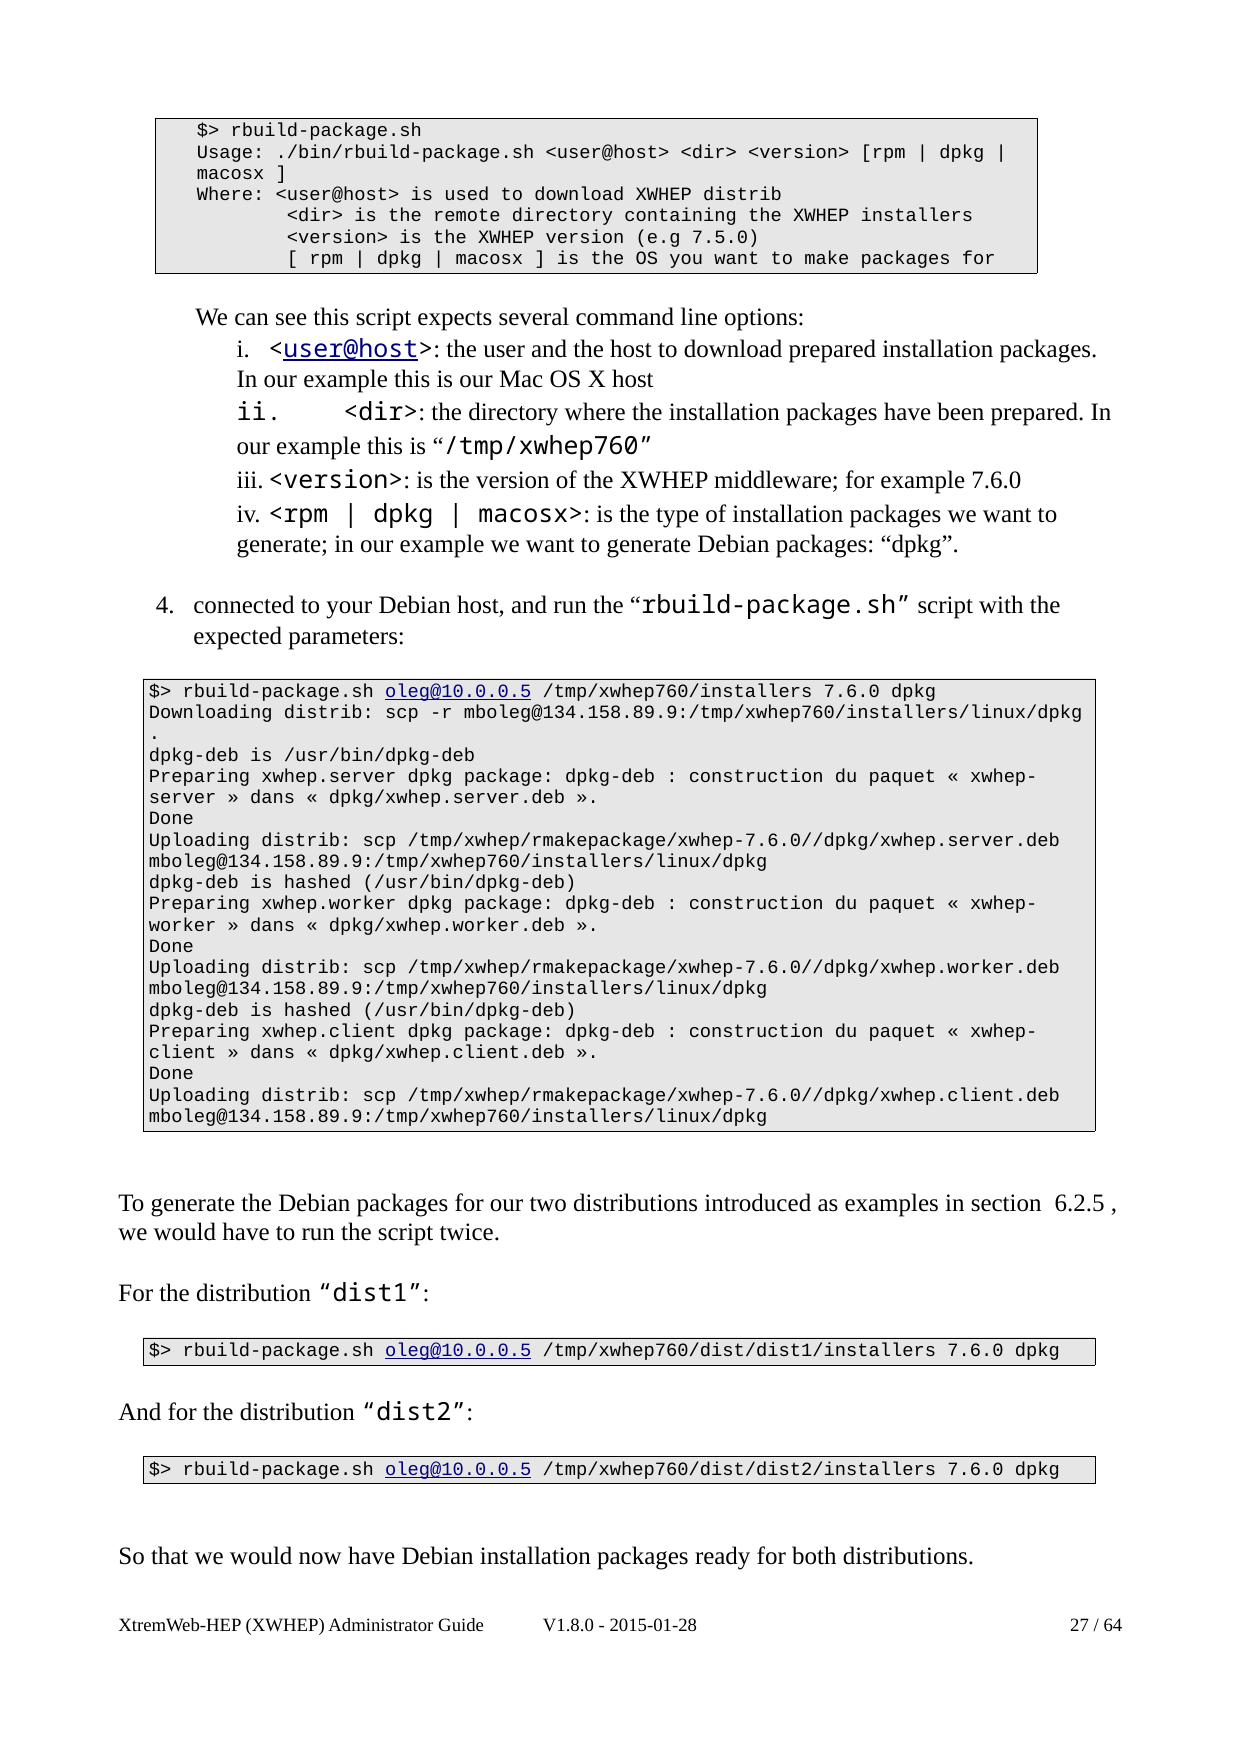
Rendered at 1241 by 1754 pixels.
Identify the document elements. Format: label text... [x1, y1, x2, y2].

text To generate the Debian packages for our two distributions introduced as examples in section 6.2.5, we would have to run the script twice. [118, 1188, 1122, 1246]
list <dir> is the remote directory containing the XWHEP installers [156, 203, 1037, 224]
list dpkg-deb is /usr/bin/dpkg-deb [144, 742, 1095, 763]
list Uploading distrib: scp /tmp/xwhep/rmakepackage/xwhep-7.6.0//dpkg/xwhep.server.deb mboleg@134.158.89.9:/tmp/xwhep760/installers/linux/dpkg [144, 827, 1095, 870]
list dpkg-deb is hashed (/usr/bin/dpkg-deb) [144, 870, 1095, 891]
list Downloading distrib: scp -r mboleg@134.158.89.9:/tmp/xwhep760/installers/linux/dpkg . [144, 700, 1095, 742]
list Uploading distrib: scp /tmp/xwhep/rmakepackage/xwhep-7.6.0//dpkg/xwhep.client.deb mboleg@134.158.89.9:/tmp/xwhep760/installers/linux/dpkg [144, 1082, 1095, 1131]
list <version>: is the version of the XWHEP middleware; for example 7.6.0 [236, 461, 1121, 495]
list <user@host>: the user and the host to download prepared installation packages. In our example this is our Mac OS X host [236, 330, 1121, 393]
list <rpm | dpkg | macosx>: is the type of installation packages we want to generate; in our example we want to generate Debian packages: “dpkg”. [236, 495, 1121, 558]
list $> rbuild-package.sh oleg@10.0.0.5 /tmp/xwhep760/installers 7.6.0 dpkg [144, 680, 1095, 700]
list connected to your Debian host, and run the “rbuild-package.sh” script with the expected parameters: [156, 587, 1122, 650]
text For the distribution “dist1”: [118, 1274, 1122, 1309]
list Preparing xwhep.worker dpkg package: dpkg-deb : construction du paquet « xwhep-worker » dans « dpkg/xwhep.worker.deb ». [144, 891, 1095, 933]
list dpkg-deb is hashed (/usr/bin/dpkg-deb) [144, 997, 1095, 1018]
list $> rbuild-package.sh oleg@10.0.0.5 /tmp/xwhep760/dist/dist2/installers 7.6.0 dpkg [144, 1457, 1095, 1483]
list Done [144, 806, 1095, 827]
list $> rbuild-package.sh [156, 119, 1037, 139]
list $> rbuild-package.sh oleg@10.0.0.5 /tmp/xwhep760/dist/dist1/installers 7.6.0 dpkg [144, 1339, 1095, 1365]
list <dir>: the directory where the installation packages have been prepared. In our example this is “/tmp/xwhep760” [236, 393, 1121, 461]
list Done [144, 1061, 1095, 1082]
list Usage: ./bin/rbuild-package.sh <user@host> <dir> <version> [rpm | dpkg | macosx ] [156, 139, 1037, 182]
list Uploading distrib: scp /tmp/xwhep/rmakepackage/xwhep-7.6.0//dpkg/xwhep.worker.deb mboleg@134.158.89.9:/tmp/xwhep760/installers/linux/dpkg [144, 955, 1095, 997]
text And for the distribution “dist2”: [118, 1393, 1122, 1427]
list Done [144, 933, 1095, 955]
text So that we would now have Debian installation packages ready for both distributions. [118, 1541, 1122, 1570]
list Where: <user@host> is used to download XWHEP distrib [156, 182, 1037, 203]
list <version> is the XWHEP version (e.g 7.5.0) [156, 224, 1037, 246]
list Preparing xwhep.client dpkg package: dpkg-deb : construction du paquet « xwhep-client » dans « dpkg/xwhep.client.deb ». [144, 1018, 1095, 1061]
list Preparing xwhep.server dpkg package: dpkg-deb : construction du paquet « xwhep-server » dans « dpkg/xwhep.server.deb ». [144, 763, 1095, 806]
list [ rpm | dpkg | macosx ] is the OS you want to make packages for [156, 246, 1037, 273]
text We can see this script expects several command line options: [195, 302, 1121, 330]
